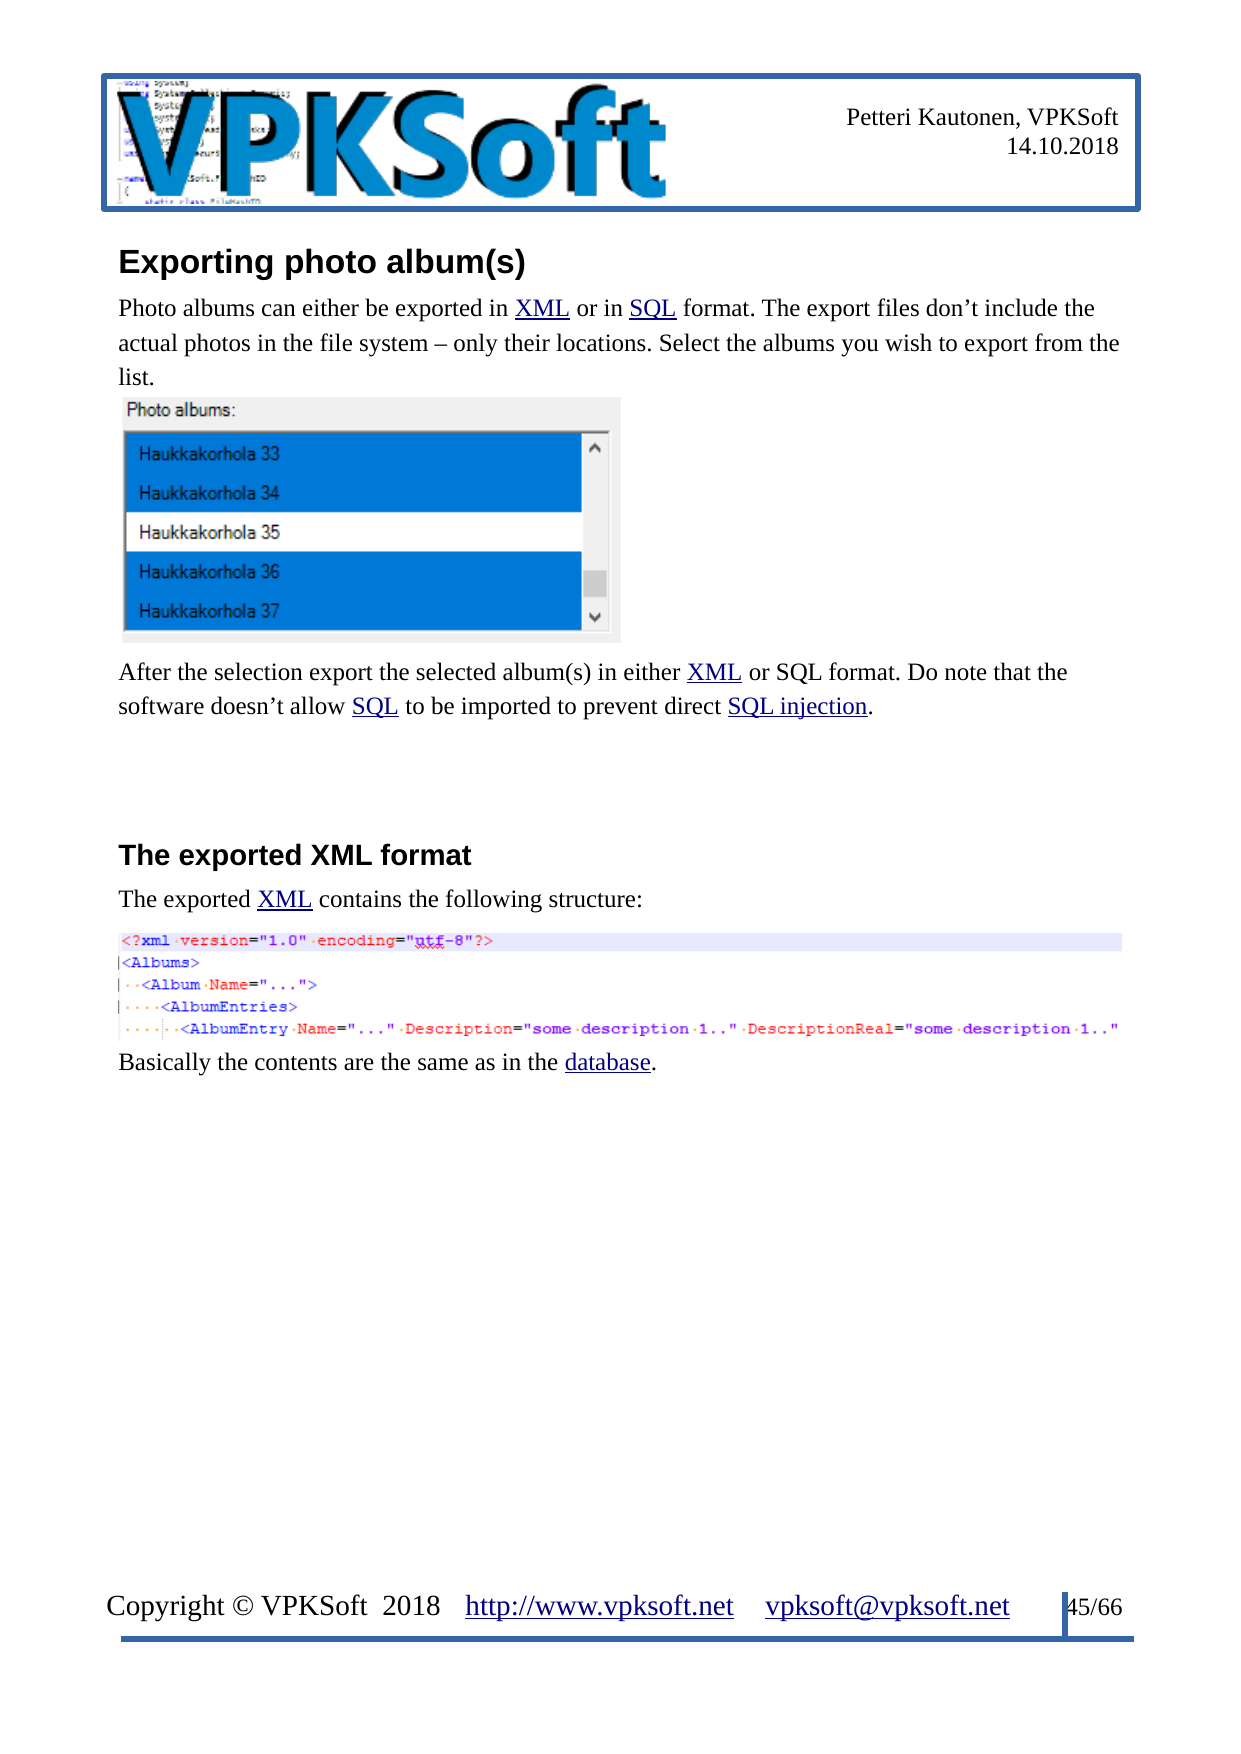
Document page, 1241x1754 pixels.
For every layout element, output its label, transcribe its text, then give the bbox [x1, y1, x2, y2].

picture [118, 933, 1123, 1041]
text Basically the contents are the same as in the database. [118, 1041, 1122, 1075]
picture [116, 81, 672, 204]
subtitle Exporting photo album(s) [118, 242, 1122, 281]
subtitle The exported XML format [118, 838, 1122, 872]
text The exported XML contains the following structure: [118, 884, 1122, 913]
text Photo albums can either be exported in XML or in SQL format. The export files don’t include the actual photos in the file system – only their locations. Select the albums you wish to export from the list. [118, 293, 1122, 391]
text After the selection export the selected album(s) in either XML or SQL format. Do note that the software doesn’t allow SQL to be imported to prevent direct SQL injection. [118, 657, 1122, 720]
picture [122, 397, 621, 643]
